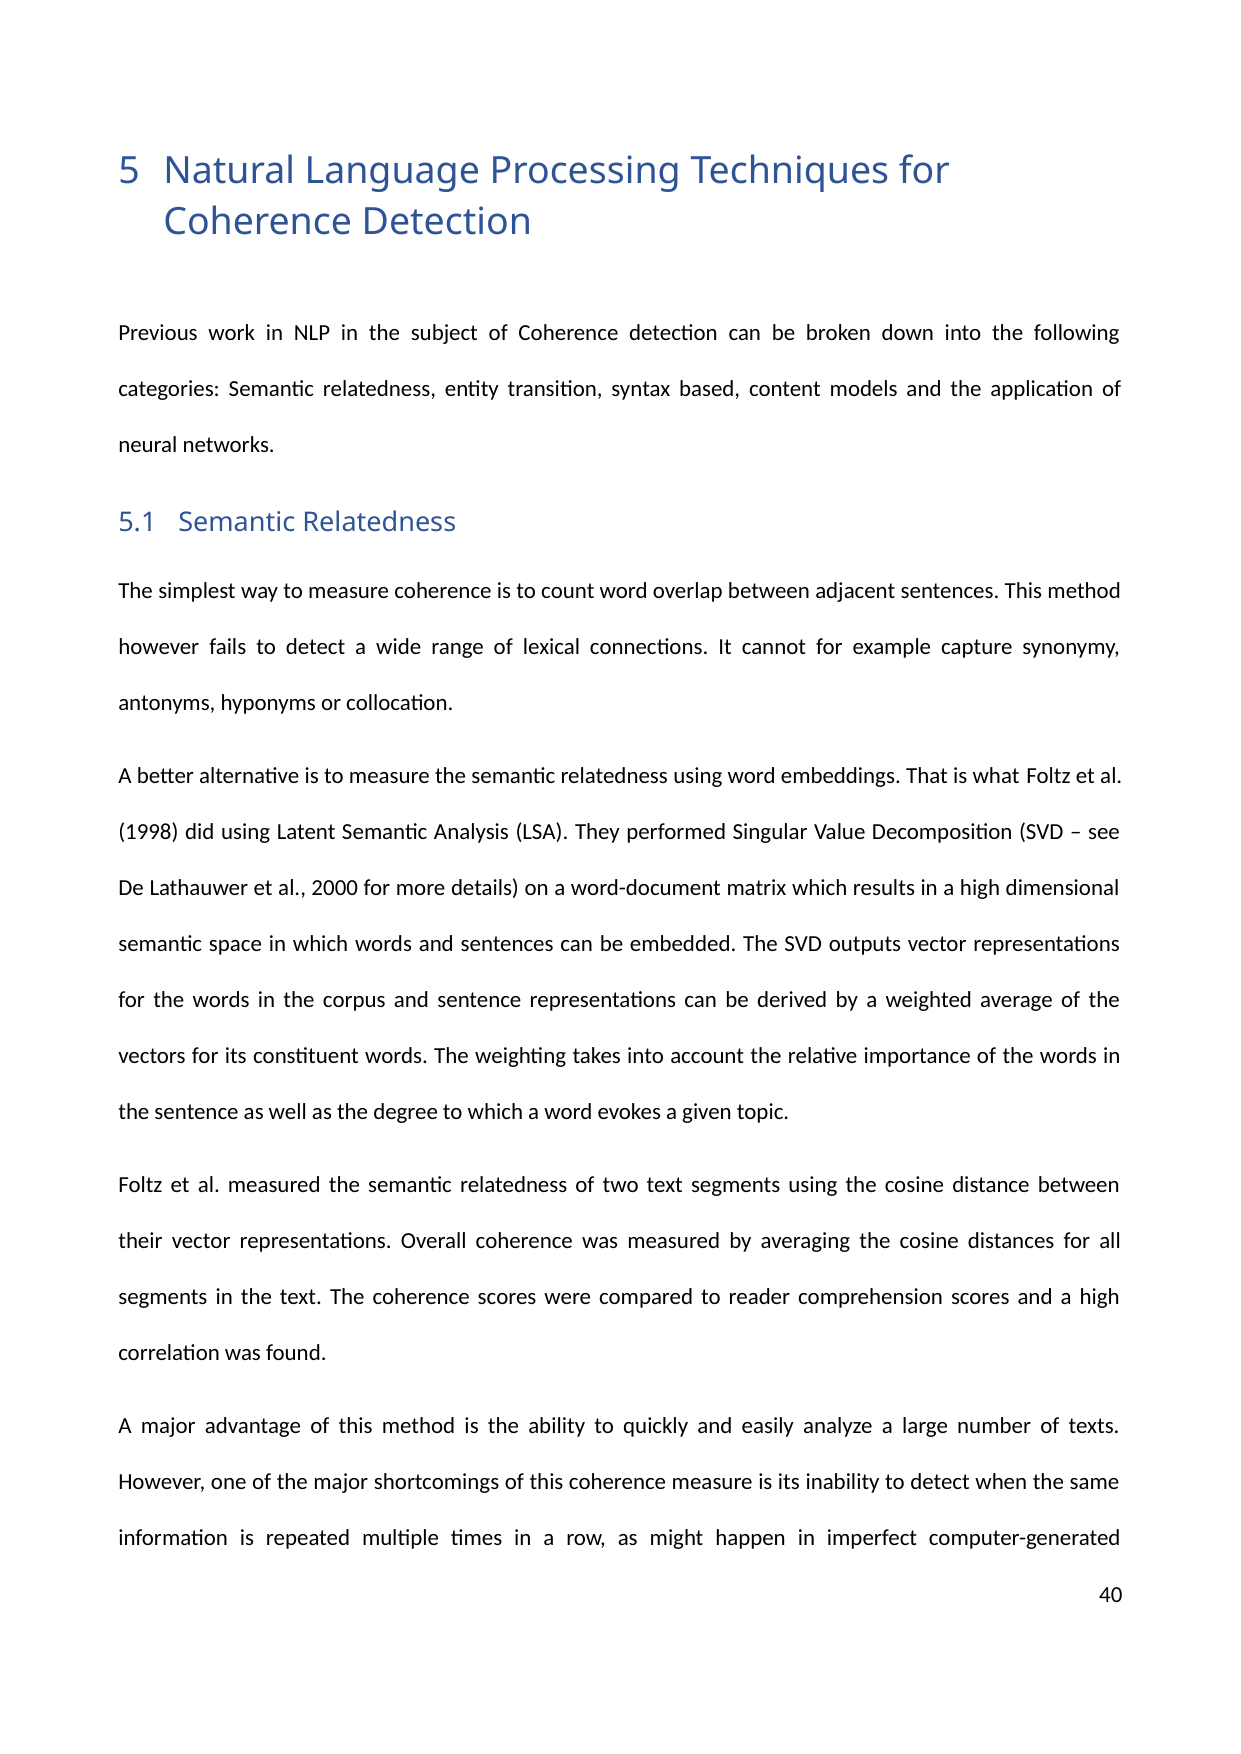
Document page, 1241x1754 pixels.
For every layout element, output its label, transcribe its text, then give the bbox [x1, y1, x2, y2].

subtitle Natural Language Processing Techniques for Coherence Detection [118, 143, 1122, 245]
subtitle Semantic Relatedness [118, 503, 1122, 539]
text Foltz et al. measured the semantic relatedness of two text segments using the cosine distance between their vector representations. Overall coherence was measured by averaging the cosine distances for all segments in the text. The coherence scores were compared to reader comprehension scores and a high correlation was found. [118, 1170, 1122, 1366]
text The simplest way to measure coherence is to count word overlap between adjacent sentences. This method however fails to detect a wide range of lexical connections. It cannot for example capture synonymy, antonyms, hyponyms or collocation. [118, 576, 1122, 717]
text Previous work in NLP in the subject of Coherence detection can be broken down into the following categories: Semantic relatedness, entity transition, syntax based, content models and the application of neural networks. [118, 318, 1122, 458]
text A better alternative is to measure the semantic relatedness using word embeddings. That is what Foltz et al. (1998) did using Latent Semantic Analysis (LSA). They performed Singular Value Decomposition (SVD – see De Lathauwer et al., 2000 for more details) on a word-document matrix which results in a high dimensional semantic space in which words and sentences can be embedded. The SVD outputs vector representations for the words in the corpus and sentence representations can be derived by a weighted average of the vectors for its constituent words. The weighting takes into account the relative importance of the words in the sentence as well as the degree to which a word evokes a given topic. [118, 761, 1122, 1126]
text A major advantage of this method is the ability to quickly and easily analyze a large number of texts. However, one of the major shortcomings of this coherence measure is its inability to detect when the same information is repeated multiple times in a row, as might happen in imperfect computer-generated [118, 1411, 1122, 1551]
